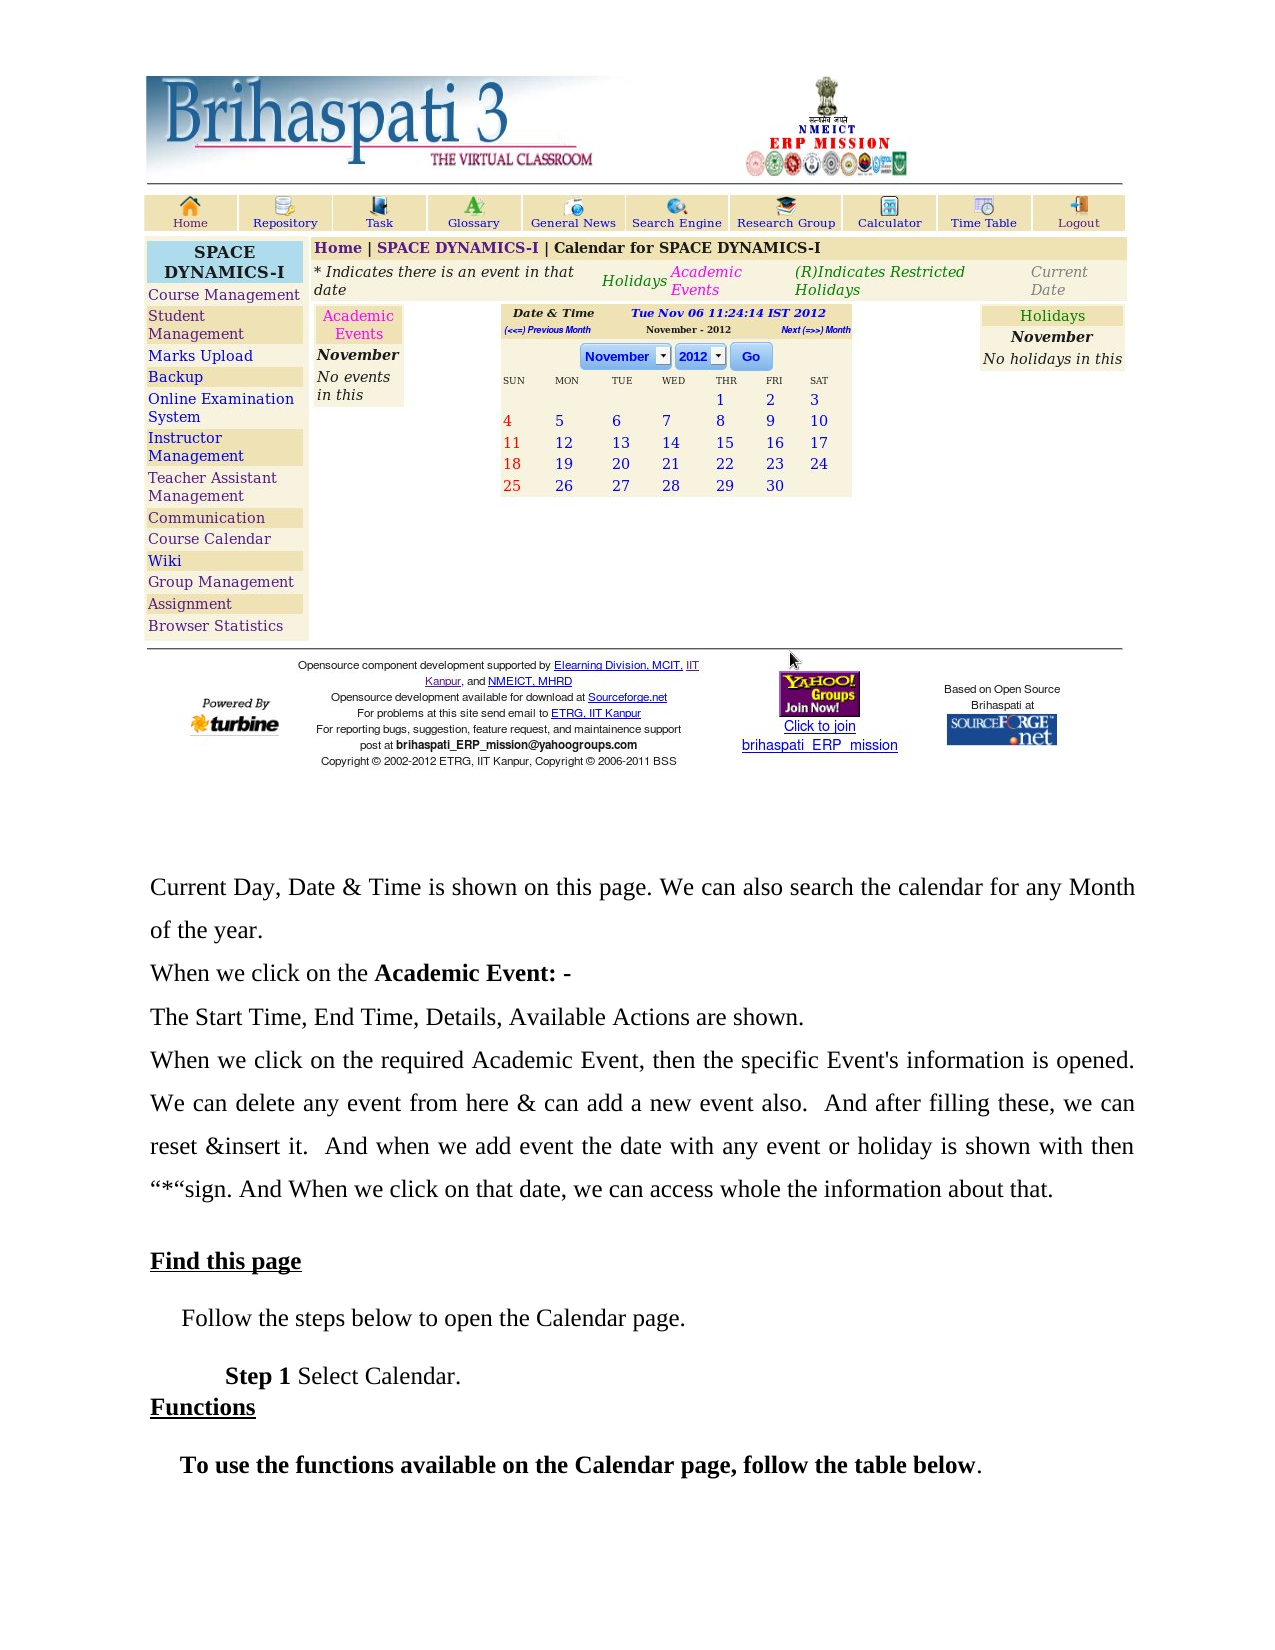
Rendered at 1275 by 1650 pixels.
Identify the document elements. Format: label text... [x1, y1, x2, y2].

text Functions [150, 1392, 1125, 1421]
list When we click on the Academic Event: - [150, 958, 1136, 987]
text When we click on the required Academic Event, then the specific Event's information is opened. We can delete any event from here & can add a new event also. And after filling these, we can reset &insert it. And when we add event the date with any event or holiday is shown with then “*“sign. And When we click on that date, we can access whole the information about that. [150, 1045, 1136, 1203]
text Step 1 Select Calendar. [150, 1361, 1125, 1390]
text Find this page [150, 1246, 1125, 1275]
text Follow the steps below to open the Calendar page. [150, 1303, 1125, 1332]
text The Start Time, End Time, Details, Available Actions are shown. [150, 1002, 1136, 1030]
picture [144, 75, 1131, 791]
list Current Day, Date & Time is shown on this page. We can also search the calendar for any Month of the year. [150, 872, 1136, 944]
text To use the functions available on the Calendar page, follow the table below. [179, 1450, 1125, 1478]
